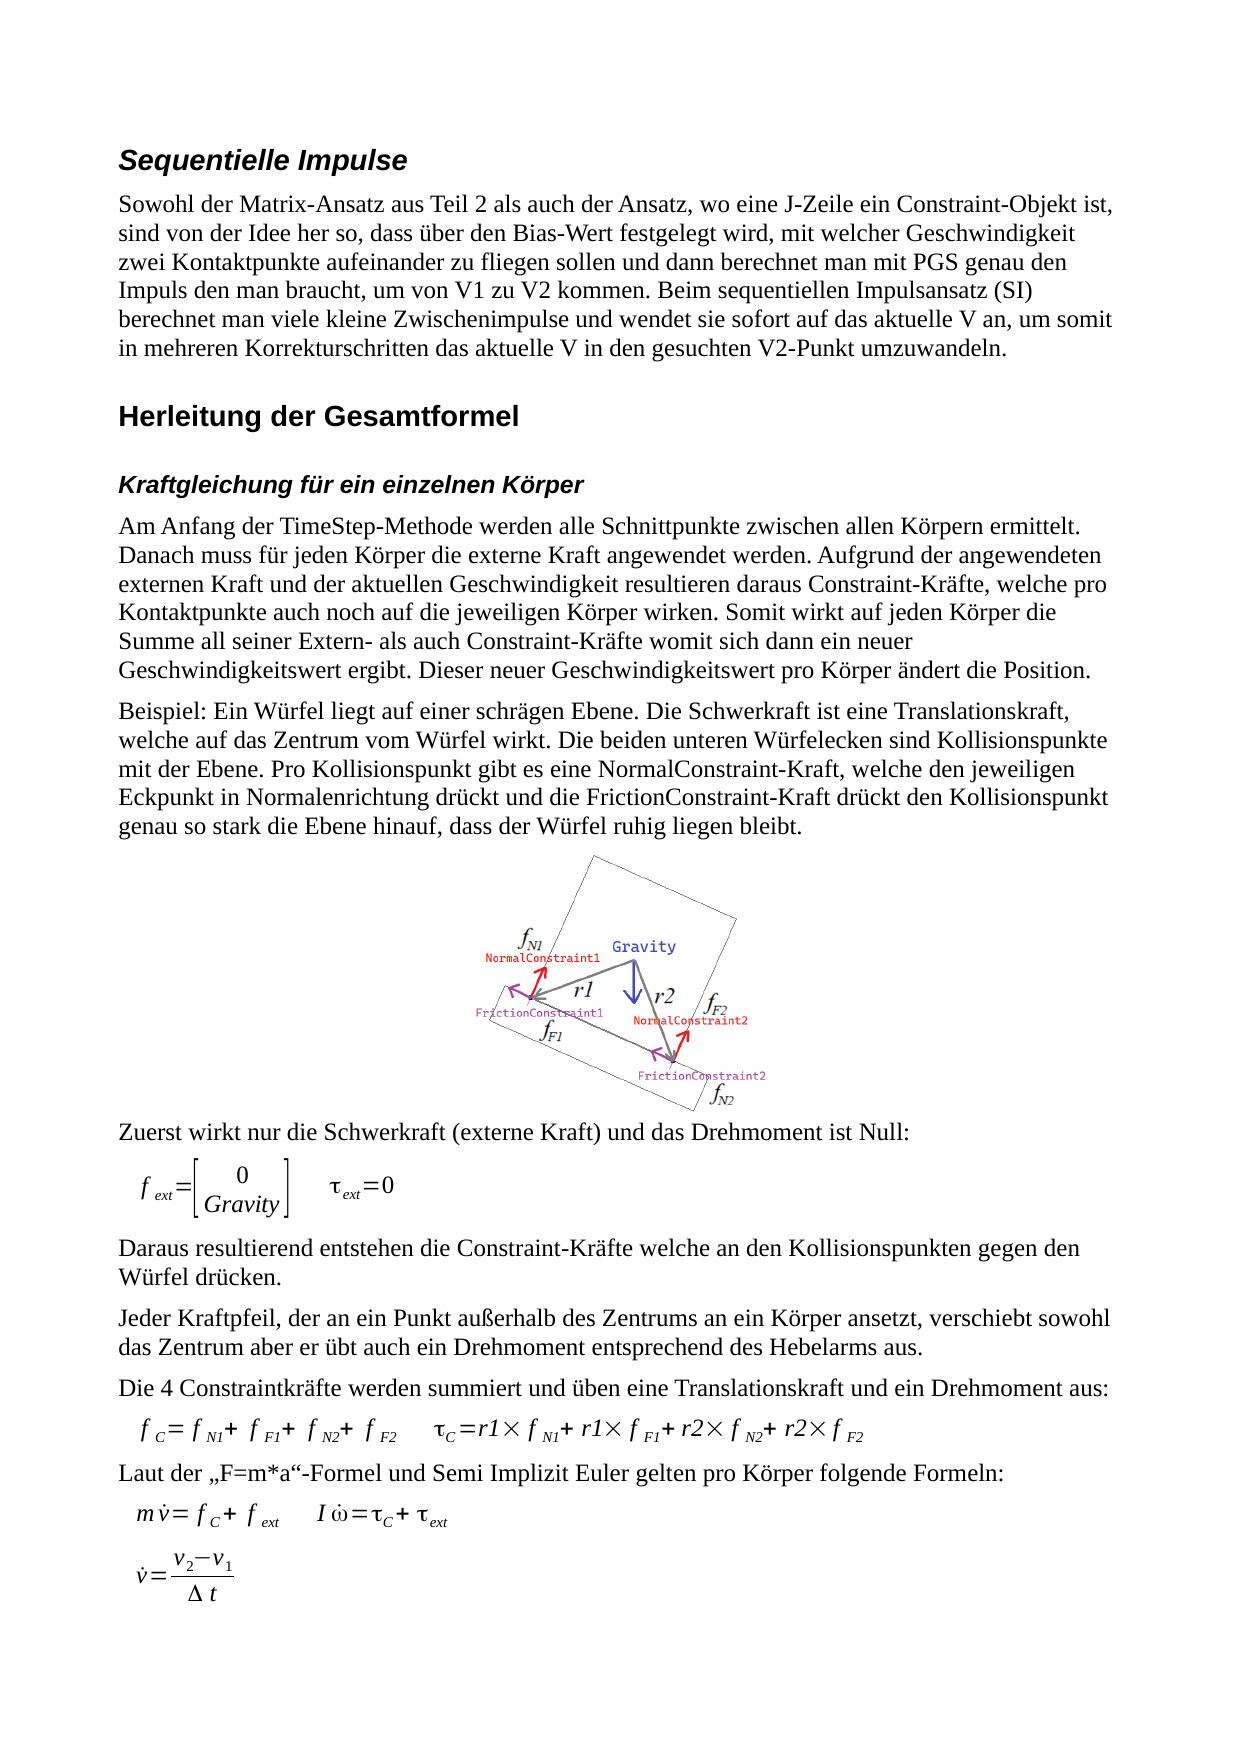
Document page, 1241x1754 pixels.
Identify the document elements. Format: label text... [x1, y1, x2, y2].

text Sowohl der Matrix-Ansatz aus Teil 2 als auch der Ansatz, wo eine J-Zeile ein Constraint-Objekt ist, sind von der Idee her so, dass über den Bias-Wert festgelegt wird, mit welcher Geschwindigkeit zwei Kontaktpunkte aufeinander zu fliegen sollen und dann berechnet man mit PGS genau den Impuls den man braucht, um von V1 zu V2 kommen. Beim sequentiellen Impulsansatz (SI) berechnet man viele kleine Zwischenimpulse und wendet sie sofort auf das aktuelle V an, um somit in mehreren Korrekturschritten das aktuelle V in den gesuchten V2-Punkt umzuwandeln. [118, 189, 1122, 362]
text Laut der „F=m*a“-Formel und Semi Implizit Euler gelten pro Körper folgende Formeln: [118, 1458, 1122, 1487]
picture [472, 852, 768, 1117]
subtitle Kraftgleichung für ein einzelnen Körper [118, 470, 1122, 499]
text Daraus resultierend entstehen die Constraint-Kräfte welche an den Kollisionspunkten gegen den Würfel drücken. [118, 1233, 1122, 1290]
text Jeder Kraftpfeil, der an ein Punkt außerhalb des Zentrums an ein Körper ansetzt, verschiebt sowohl das Zentrum aber er übt auch ein Drehmoment entsprechend des Hebelarms aus. [118, 1303, 1122, 1360]
text Beispiel: Ein Würfel liegt auf einer schrägen Ebene. Die Schwerkraft ist eine Translationskraft, welche auf das Zentrum vom Würfel wirkt. Die beiden unteren Würfelecken sind Kollisionspunkte mit der Ebene. Pro Kollisionspunkt gibt es eine NormalConstraint-Kraft, welche den jeweiligen Eckpunkt in Normalenrichtung drückt und die FrictionConstraint-Kraft drückt den Kollisionspunkt genau so stark die Ebene hinauf, dass der Würfel ruhig liegen bleibt. [118, 696, 1122, 840]
text Am Anfang der TimeStep-Methode werden alle Schnittpunkte zwischen allen Körpern ermittelt. Danach muss für jeden Körper die externe Kraft angewendet werden. Aufgrund der angewendeten externen Kraft und der aktuellen Geschwindigkeit resultieren daraus Constraint-Kräfte, welche pro Kontaktpunkte auch noch auf die jeweiligen Körper wirken. Somit wirkt auf jeden Körper die Summe all seiner Extern- als auch Constraint-Kräfte womit sich dann ein neuer Geschwindigkeitswert ergibt. Dieser neuer Geschwindigkeitswert pro Körper ändert die Position. [118, 511, 1122, 684]
text Die 4 Constraintkräfte werden summiert und üben eine Translationskraft und ein Drehmoment aus: [118, 1373, 1122, 1402]
subtitle Sequentielle Impulse [118, 143, 1122, 177]
text Zuerst wirkt nur die Schwerkraft (externe Kraft) und das Drehmoment ist Null: [118, 852, 1122, 1146]
subtitle Herleitung der Gesamtformel [118, 399, 1122, 433]
